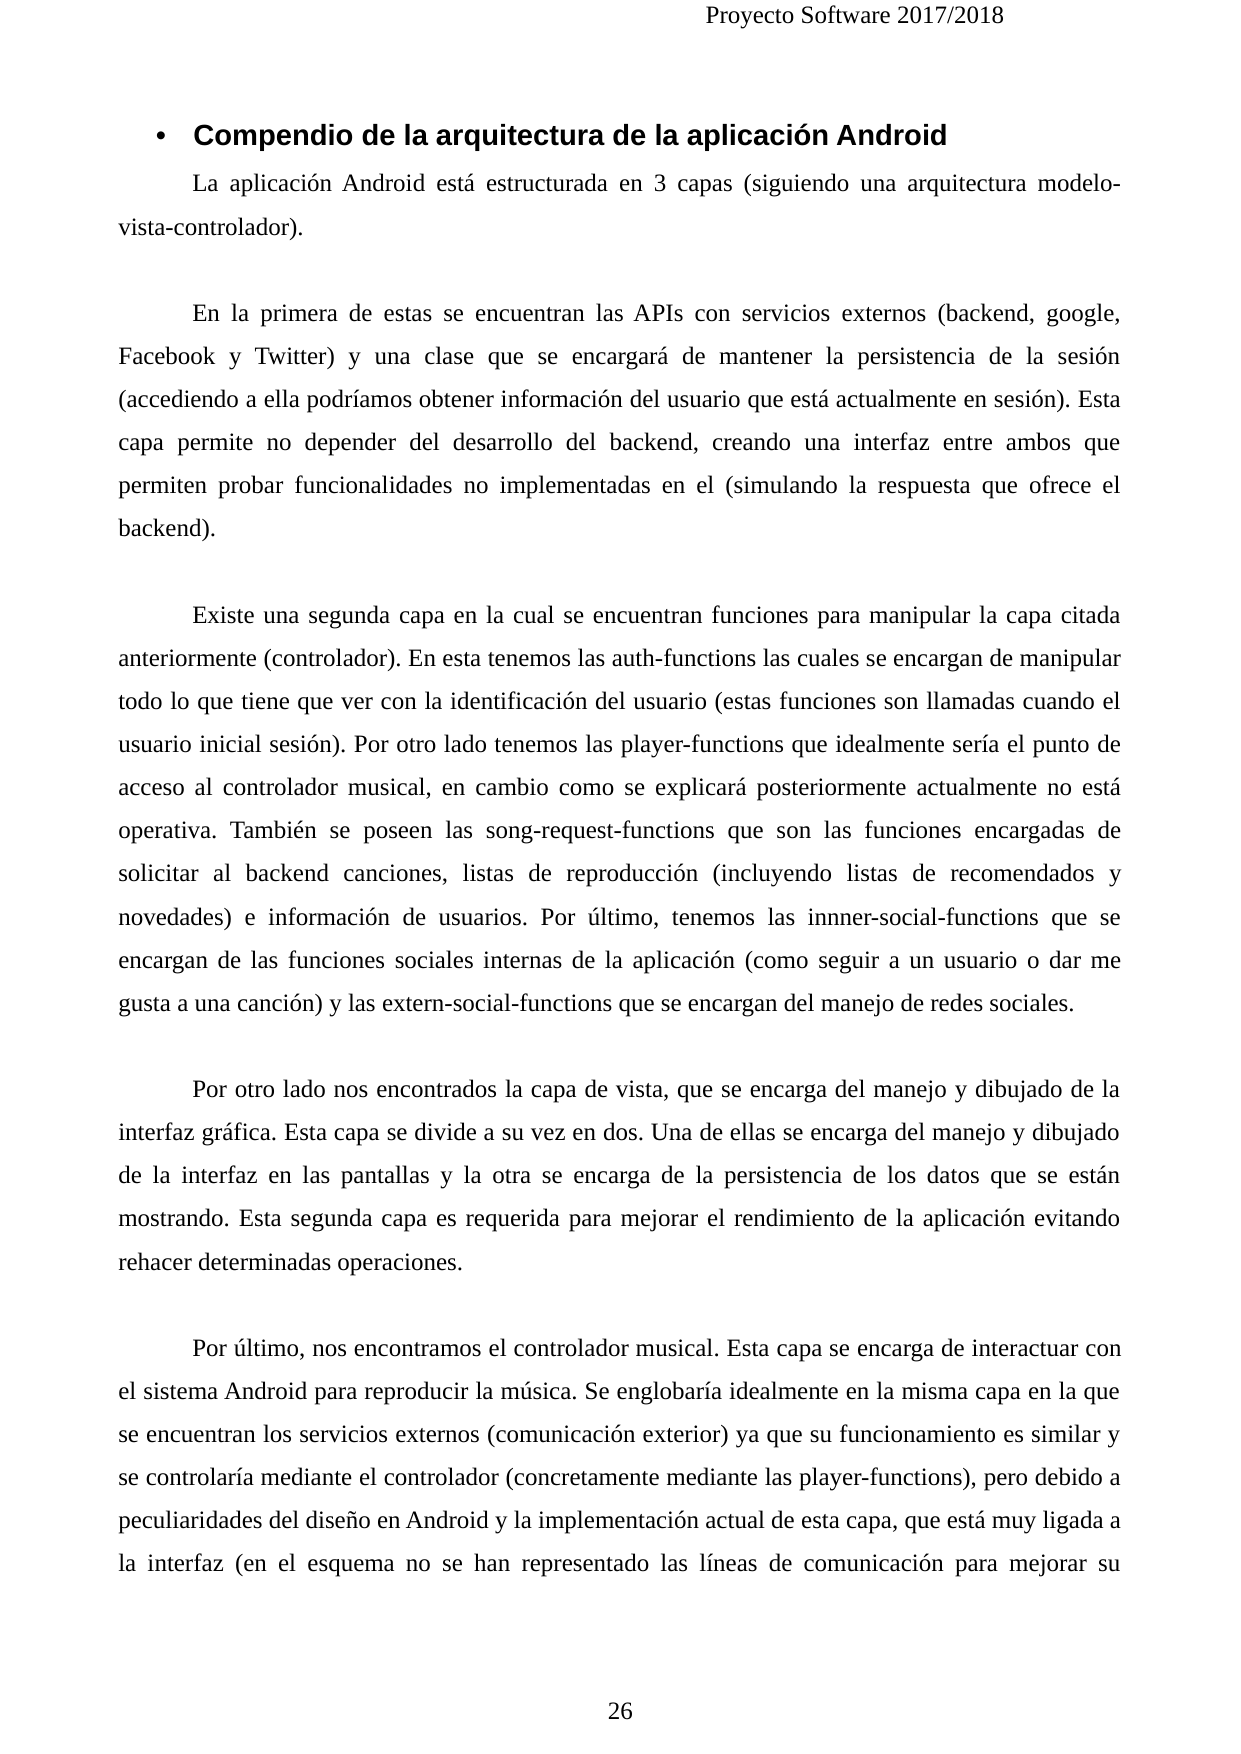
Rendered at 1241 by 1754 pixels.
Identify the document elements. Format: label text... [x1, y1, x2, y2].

text Existe una segunda capa en la cual se encuentran funciones para manipular la capa citada anteriormente (controlador). En esta tenemos las auth-functions las cuales se encargan de manipular todo lo que tiene que ver con la identificación del usuario (estas funciones son llamadas cuando el usuario inicial sesión). Por otro lado tenemos las player-functions que idealmente sería el punto de acceso al controlador musical, en cambio como se explicará posteriormente actualmente no está operativa. También se poseen las song-request-functions que son las funciones encargadas de solicitar al backend canciones, listas de reproducción (incluyendo listas de recomendados y novedades) e información de usuarios. Por último, tenemos las innner-social-functions que se encargan de las funciones sociales internas de la aplicación (como seguir a un usuario o dar me gusta a una canción) y las extern-social-functions que se encargan del manejo de redes sociales. [118, 600, 1122, 1017]
text Por otro lado nos encontrados la capa de vista, que se encarga del manejo y dibujado de la interfaz gráfica. Esta capa se divide a su vez en dos. Una de ellas se encarga del manejo y dibujado de la interfaz en las pantallas y la otra se encarga de la persistencia de los datos que se están mostrando. Esta segunda capa es requerida para mejorar el rendimiento de la aplicación evitando rehacer determinadas operaciones. [118, 1074, 1122, 1275]
subtitle Compendio de la arquitectura de la aplicación Android [156, 118, 1122, 152]
text En la primera de estas se encuentran las APIs con servicios externos (backend, google, Facebook y Twitter) y una clase que se encargará de mantener la persistencia de la sesión (accediendo a ella podríamos obtener información del usuario que está actualmente en sesión). Esta capa permite no depender del desarrollo del backend, creando una interfaz entre ambos que permiten probar funcionalidades no implementadas en el (simulando la respuesta que ofrece el backend). [118, 298, 1122, 542]
text La aplicación Android está estructurada en 3 capas (siguiendo una arquitectura modelo-vista-controlador). [118, 168, 1122, 240]
text Por último, nos encontramos el controlador musical. Esta capa se encarga de interactuar con el sistema Android para reproducir la música. Se englobaría idealmente en la misma capa en la que se encuentran los servicios externos (comunicación exterior) ya que su funcionamiento es similar y se controlaría mediante el controlador (concretamente mediante las player-functions), pero debido a peculiaridades del diseño en Android y la implementación actual de esta capa, que está muy ligada a la interfaz (en el esquema no se han representado las líneas de comunicación para mejorar su [118, 1333, 1122, 1577]
